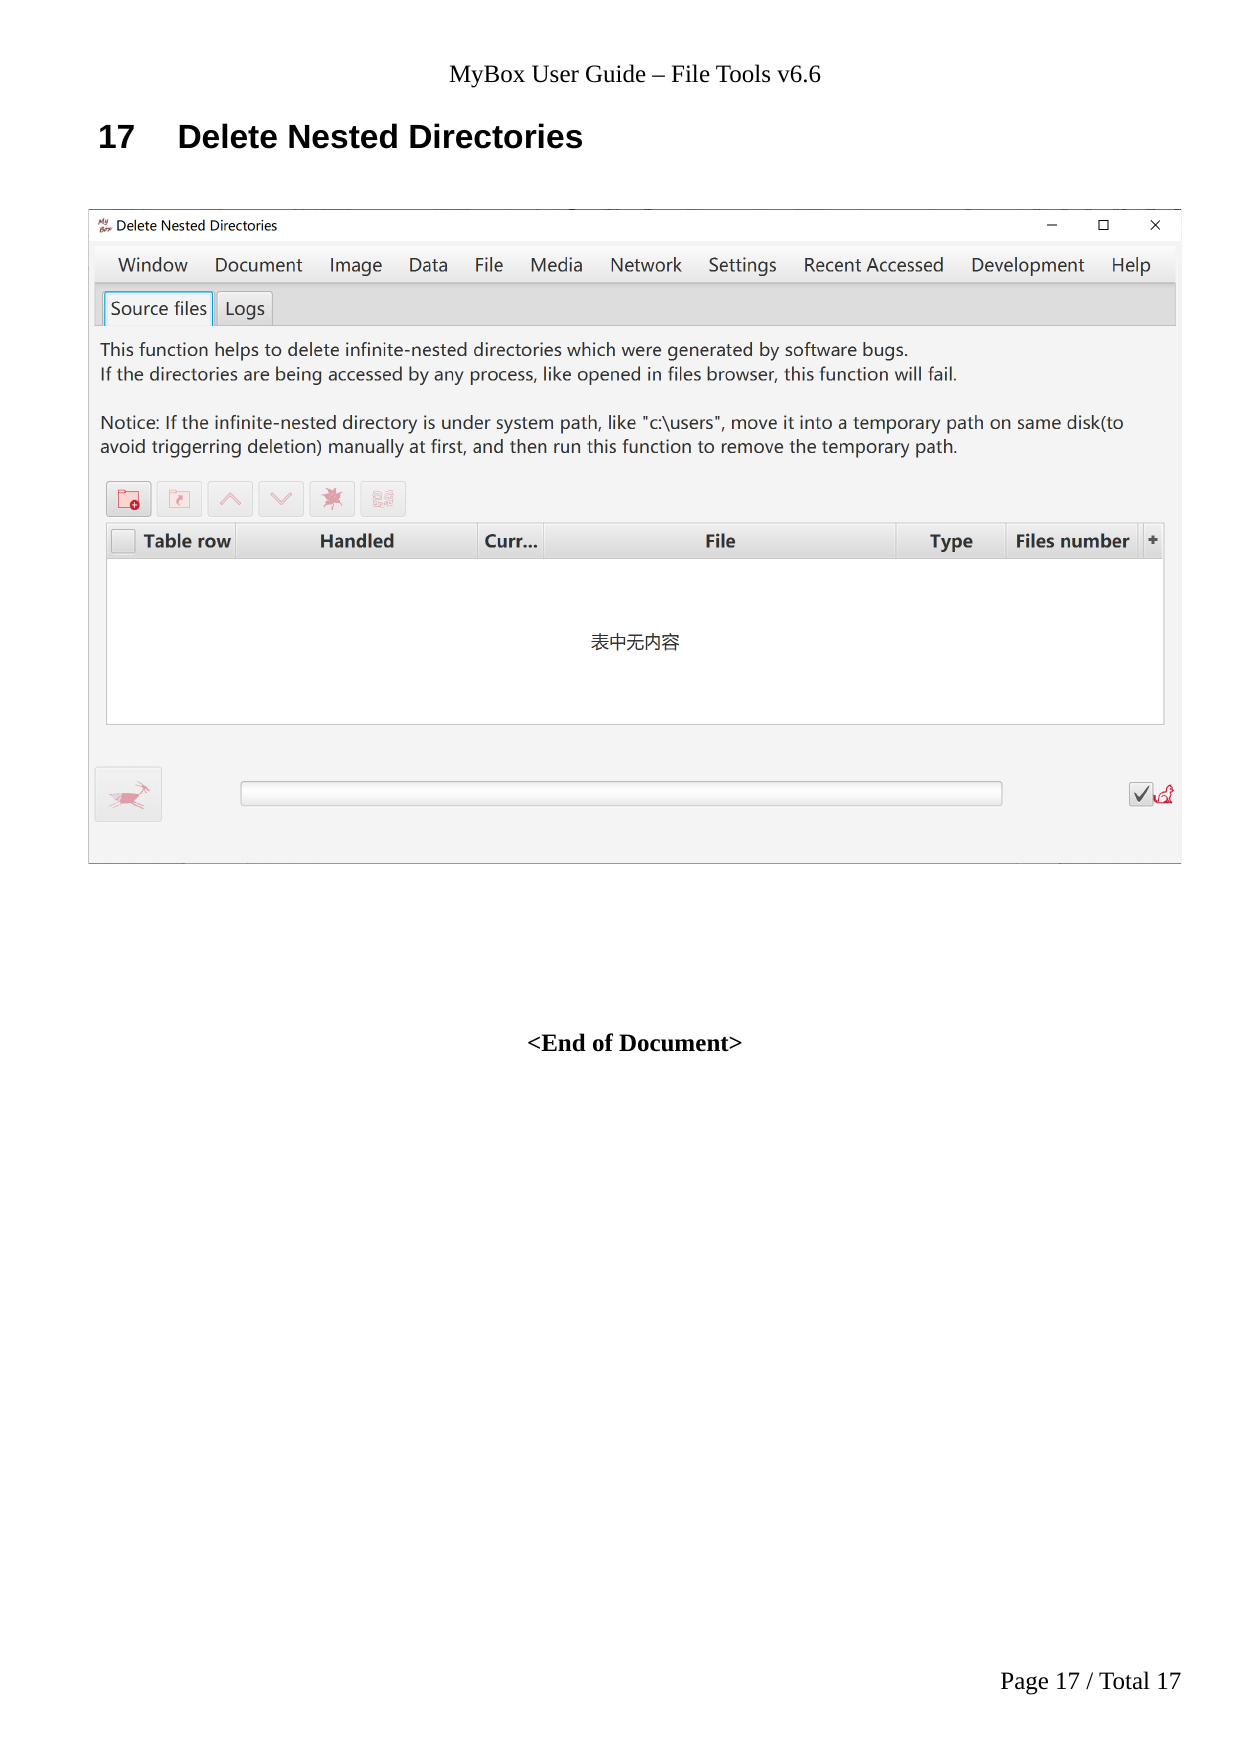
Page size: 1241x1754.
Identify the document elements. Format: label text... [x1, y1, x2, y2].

picture [88, 209, 1182, 864]
text <End of Document> [88, 1028, 1181, 1057]
subtitle Delete Nested Directories [88, 117, 1181, 156]
